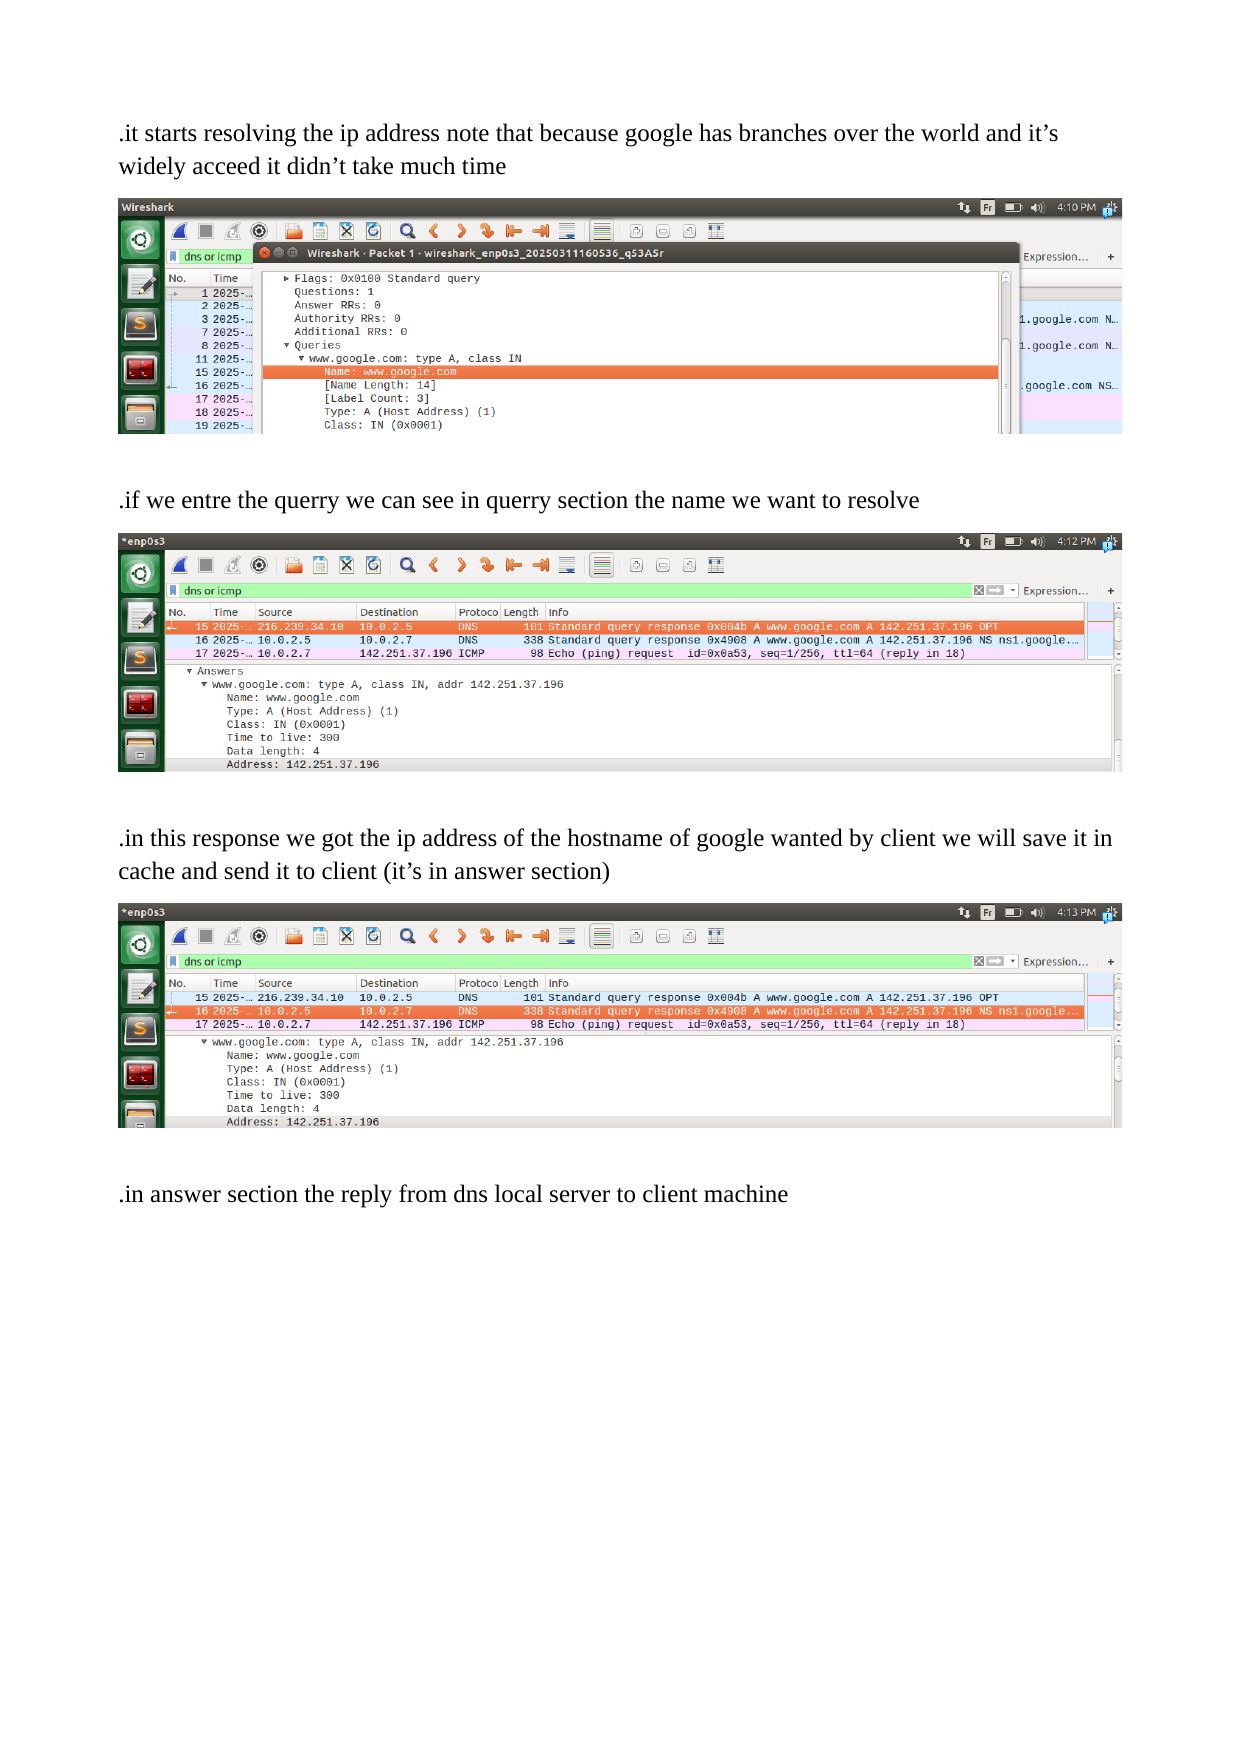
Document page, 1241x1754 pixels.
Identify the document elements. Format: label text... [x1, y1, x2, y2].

text .it starts resolving the ip address note that because google has branches over the world and it’s widely acceed it didn’t take much time [118, 118, 1122, 180]
text .if we entre the querry we can see in querry section the name we want to resolve [118, 485, 1122, 514]
picture [118, 533, 1123, 772]
picture [118, 198, 1123, 434]
text .in this response we got the ip address of the hostname of google wanted by client we will save it in cache and send it to client (it’s in answer section) [118, 823, 1122, 885]
text .in answer section the reply from dns local server to client machine [118, 1179, 1122, 1208]
picture [118, 903, 1123, 1128]
